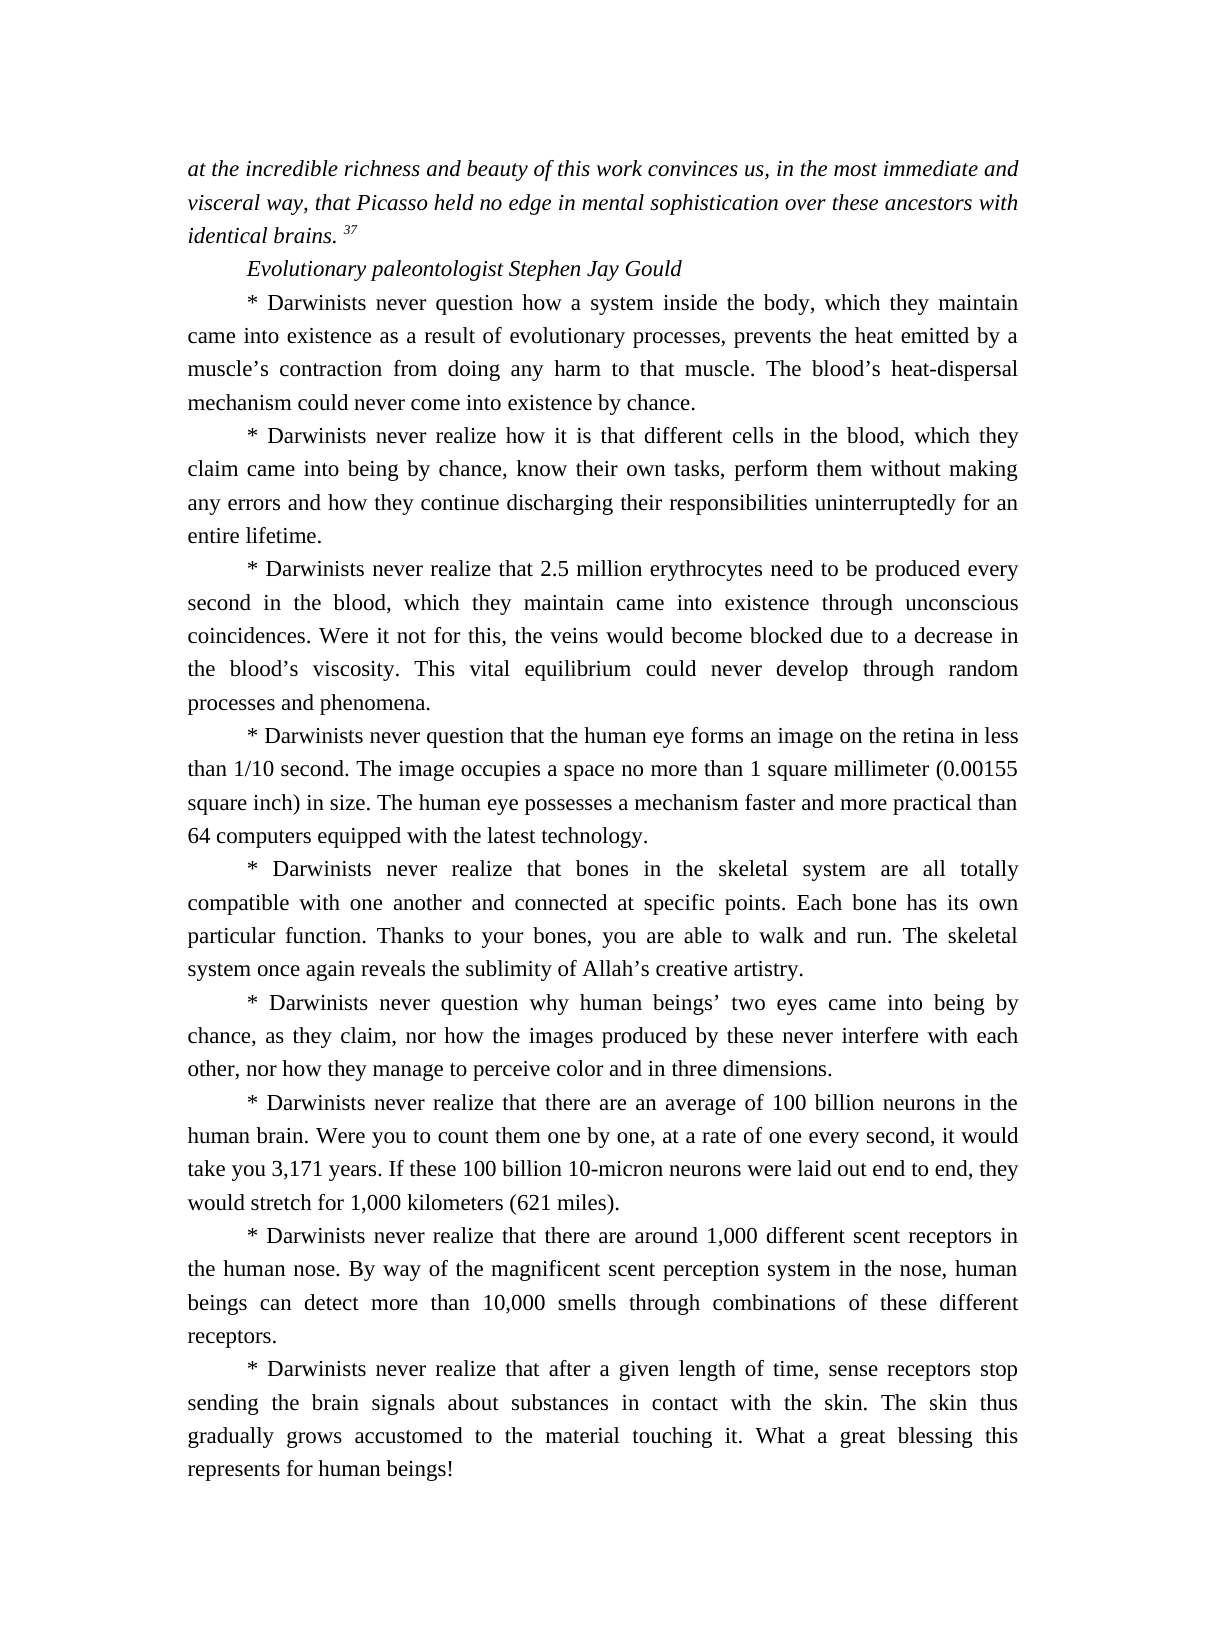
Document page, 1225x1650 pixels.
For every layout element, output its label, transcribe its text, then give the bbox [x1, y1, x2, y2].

text * Darwinists never realize that bones in the skeletal system are all totally compatible with one another and connected at specific points. Each bone has its own particular function. Thanks to your bones, you are able to walk and run. The skeletal system once again reveals the sublimity of Allah’s creative artistry. [187, 850, 1020, 983]
text * Darwinists never realize that 2.5 million erythrocytes need to be produced every second in the blood, which they maintain came into existence through unconscious coincidences. Were it not for this, the veins would become blocked due to a decrease in the blood’s viscosity. This vital equilibrium could never develop through random processes and phenomena. [187, 550, 1020, 717]
text Evolutionary paleontologist Stephen Jay Gould [187, 250, 1020, 283]
text * Darwinists never question that the human eye forms an image on the retina in less than 1/10 second. The image occupies a space no more than 1 square millimeter (0.00155 square inch) in size. The human eye possesses a mechanism faster and more practical than 64 computers equipped with the latest technology. [187, 717, 1020, 850]
text * Darwinists never realize that there are around 1,000 different scent receptors in the human nose. By way of the magnificent scent perception system in the nose, human beings can detect more than 10,000 smells through combinations of these different receptors. [187, 1217, 1020, 1350]
text at the incredible richness and beauty of this work convinces us, in the most immediate and visceral way, that Picasso held no edge in mental sophistication over these ancestors with identical brains. 37 [187, 150, 1020, 250]
text * Darwinists never realize that there are an average of 100 billion neurons in the human brain. Were you to count them one by one, at a rate of one every second, it would take you 3,171 years. If these 100 billion 10-micron neurons were laid out end to end, they would stretch for 1,000 kilometers (621 miles). [187, 1083, 1020, 1217]
text * Darwinists never question how a system inside the body, which they maintain came into existence as a result of evolutionary processes, prevents the heat emitted by a muscle’s contraction from doing any harm to that muscle. The blood’s heat-dispersal mechanism could never come into existence by chance. [187, 283, 1020, 417]
text * Darwinists never realize how it is that different cells in the blood, which they claim came into being by chance, know their own tasks, perform them without making any errors and how they continue discharging their responsibilities uninterruptedly for an entire lifetime. [187, 417, 1020, 550]
text * Darwinists never question why human beings’ two eyes came into being by chance, as they claim, nor how the images produced by these never interfere with each other, nor how they manage to perceive color and in three dimensions. [187, 983, 1020, 1083]
text * Darwinists never realize that after a given length of time, sense receptors stop sending the brain signals about substances in contact with the skin. The skin thus gradually grows accustomed to the material touching it. What a great blessing this represents for human beings! [187, 1350, 1020, 1483]
